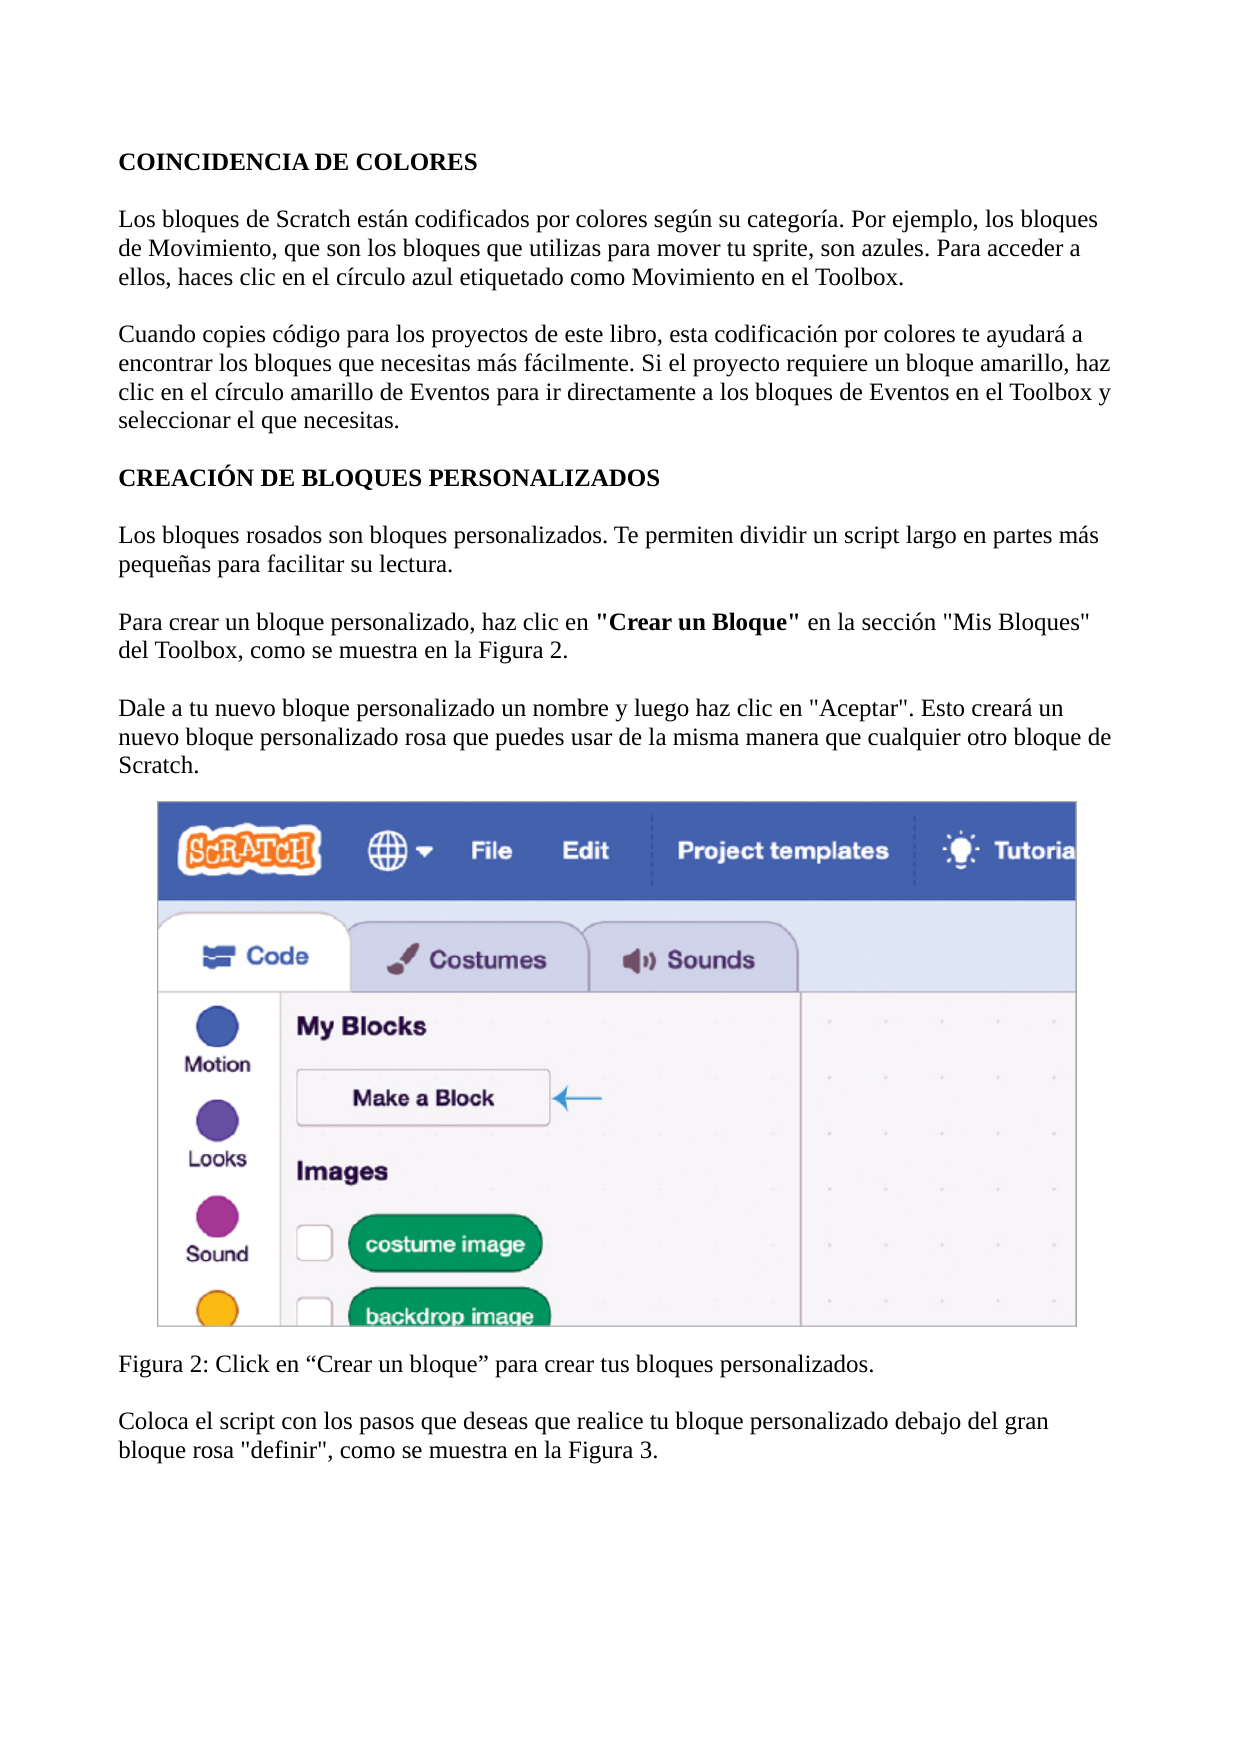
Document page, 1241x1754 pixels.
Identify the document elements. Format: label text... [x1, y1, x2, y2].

text COINCIDENCIA DE COLORES [118, 147, 1122, 176]
text CREACIÓN DE BLOQUES PERSONALIZADOS [118, 463, 1122, 492]
text Para crear un bloque personalizado, haz clic en "Crear un Bloque" en la sección "Mis Bloques" del Toolbox, como se muestra en la Figura 2. [118, 607, 1122, 664]
text Figura 2: Click en “Crear un bloque” para crear tus bloques personalizados. [118, 1349, 1122, 1378]
picture [118, 779, 1123, 1349]
text Coloca el script con los pasos que deseas que realice tu bloque personalizado debajo del gran bloque rosa "definir", como se muestra en la Figura 3. [118, 1406, 1122, 1464]
text Cuando copies código para los proyectos de este libro, esta codificación por colores te ayudará a encontrar los bloques que necesitas más fácilmente. Si el proyecto requiere un bloque amarillo, haz clic en el círculo amarillo de Eventos para ir directamente a los bloques de Eventos en el Toolbox y seleccionar el que necesitas. [118, 319, 1122, 434]
text Dale a tu nuevo bloque personalizado un nombre y luego haz clic en "Aceptar". Esto creará un nuevo bloque personalizado rosa que puedes usar de la misma manera que cualquier otro bloque de Scratch. [118, 693, 1122, 779]
text Los bloques de Scratch están codificados por colores según su categoría. Por ejemplo, los bloques de Movimiento, que son los bloques que utilizas para mover tu sprite, son azules. Para acceder a ellos, haces clic en el círculo azul etiquetado como Movimiento en el Toolbox. [118, 204, 1122, 291]
text Los bloques rosados son bloques personalizados. Te permiten dividir un script largo en partes más pequeñas para facilitar su lectura. [118, 521, 1122, 578]
